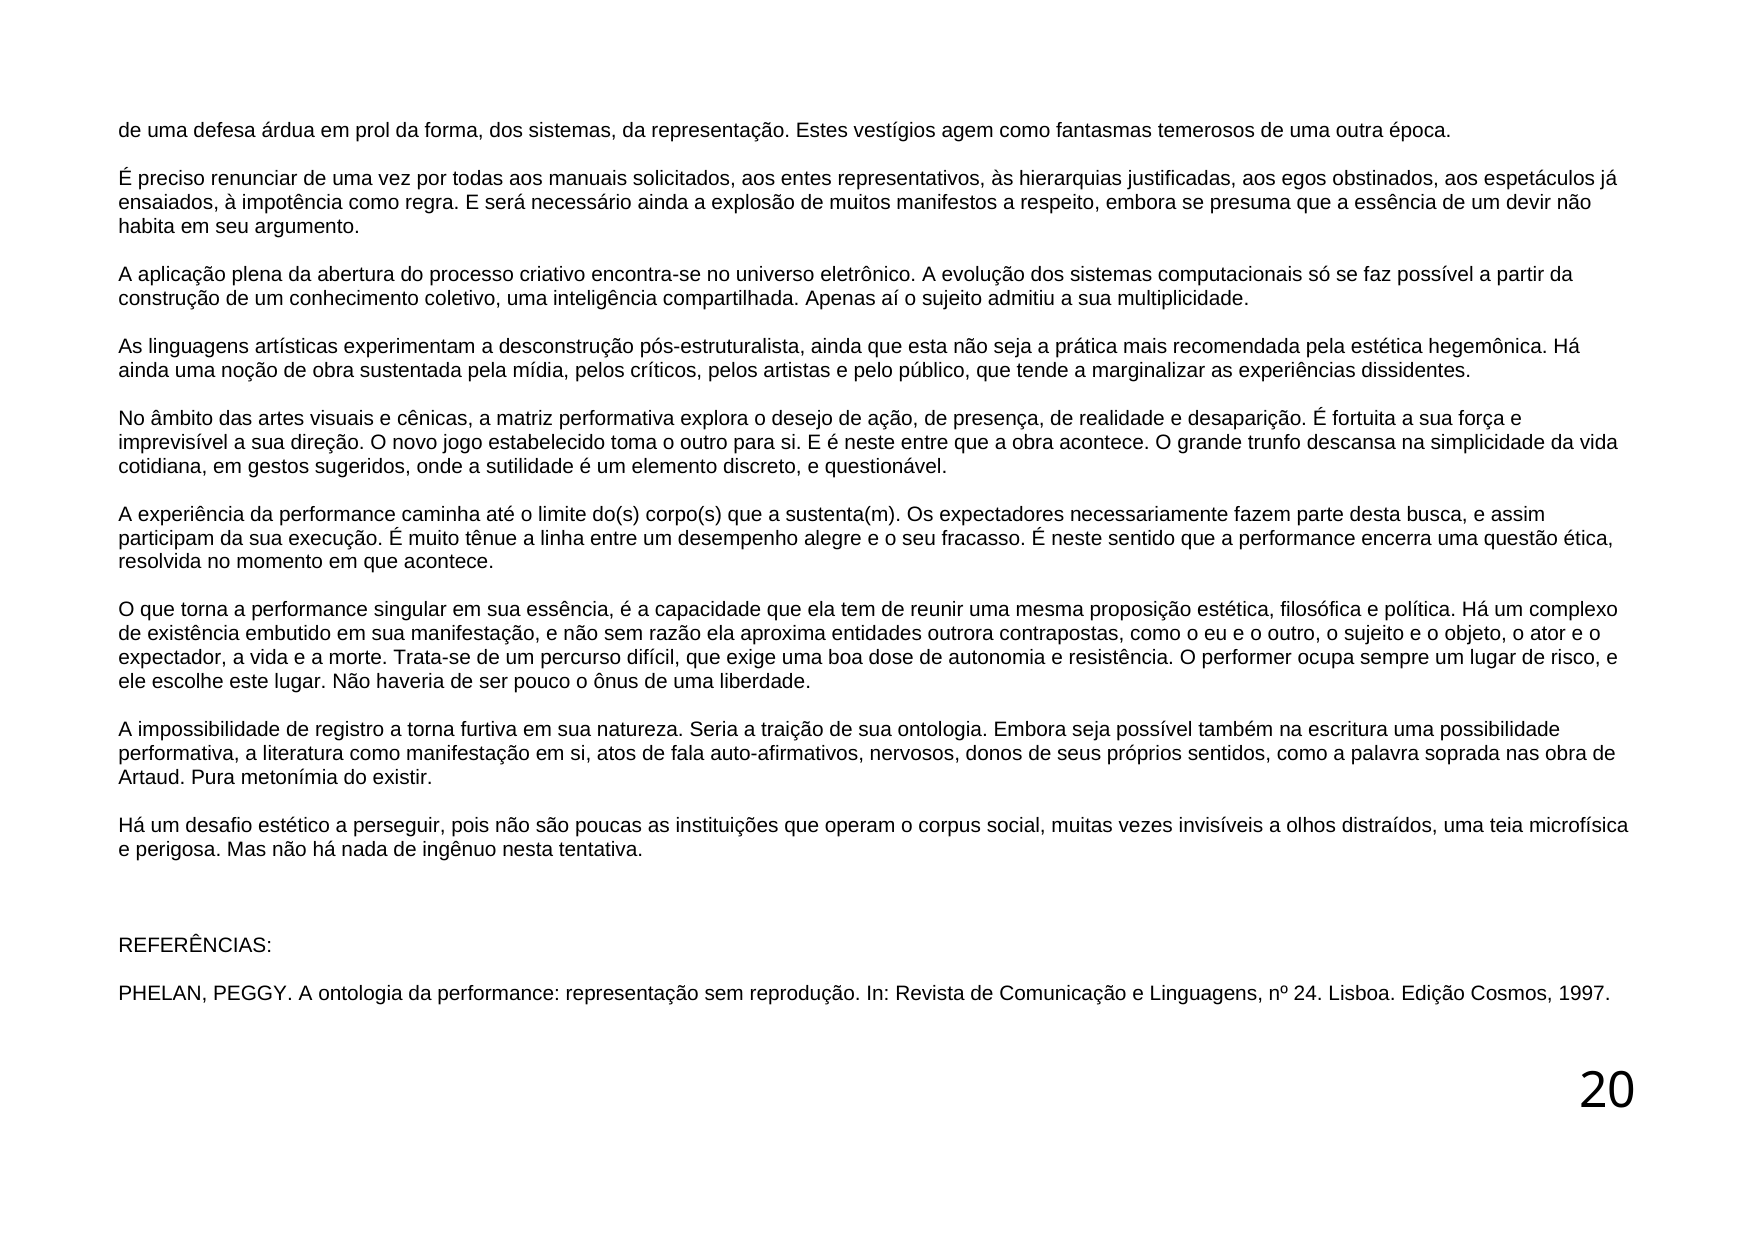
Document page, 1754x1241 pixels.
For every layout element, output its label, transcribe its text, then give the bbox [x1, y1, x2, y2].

text de uma defesa árdua em prol da forma, dos sistemas, da representação. Estes vestígios agem como fantasmas temerosos de uma outra época. [118, 118, 1636, 142]
text As linguagens artísticas experimentam a desconstrução pós-estruturalista, ainda que esta não seja a prática mais recomendada pela estética hegemônica. Há ainda uma noção de obra sustentada pela mídia, pelos críticos, pelos artistas e pelo público, que tende a marginalizar as experiências dissidentes. [118, 334, 1636, 382]
text PHELAN, PEGGY. A ontologia da performance: representação sem reprodução. In: Revista de Comunicação e Linguagens, nº 24. Lisboa. Edição Cosmos, 1997. [118, 981, 1636, 1004]
text No âmbito das artes visuais e cênicas, a matriz performativa explora o desejo de ação, de presença, de realidade e desaparição. É fortuita a sua força e imprevisível a sua direção. O novo jogo estabelecido toma o outro para si. E é neste entre que a obra acontece. O grande trunfo descansa na simplicidade da vida cotidiana, em gestos sugeridos, onde a sutilidade é um elemento discreto, e questionável. [118, 406, 1636, 477]
text REFERÊNCIAS: [118, 933, 1636, 957]
text Há um desafio estético a perseguir, pois não são poucas as instituições que operam o corpus social, muitas vezes invisíveis a olhos distraídos, uma teia microfísica e perigosa. Mas não há nada de ingênuo nesta tentativa. [118, 813, 1636, 861]
text A experiência da performance caminha até o limite do(s) corpo(s) que a sustenta(m). Os expectadores necessariamente fazem parte desta busca, e assim participam da sua execução. É muito tênue a linha entre um desempenho alegre e o seu fracasso. É neste sentido que a performance encerra uma questão ética, resolvida no momento em que acontece. [118, 501, 1636, 573]
text A impossibilidade de registro a torna furtiva em sua natureza. Seria a traição de sua ontologia. Embora seja possível também na escritura uma possibilidade performativa, a literatura como manifestação em si, atos de fala auto-afirmativos, nervosos, donos de seus próprios sentidos, como a palavra soprada nas obra de Artaud. Pura metonímia do existir. [118, 717, 1636, 789]
text A aplicação plena da abertura do processo criativo encontra-se no universo eletrônico. A evolução dos sistemas computacionais só se faz possível a partir da construção de um conhecimento coletivo, uma inteligência compartilhada. Apenas aí o sujeito admitiu a sua multiplicidade. [118, 262, 1636, 310]
text O que torna a performance singular em sua essência, é a capacidade que ela tem de reunir uma mesma proposição estética, filosófica e política. Há um complexo de existência embutido em sua manifestação, e não sem razão ela aproxima entidades outrora contrapostas, como o eu e o outro, o sujeito e o objeto, o ator e o expectador, a vida e a morte. Trata-se de um percurso difícil, que exige uma boa dose de autonomia e resistência. O performer ocupa sempre um lugar de risco, e ele escolhe este lugar. Não haveria de ser pouco o ônus de uma liberdade. [118, 597, 1636, 693]
text É preciso renunciar de uma vez por todas aos manuais solicitados, aos entes representativos, às hierarquias justificadas, aos egos obstinados, aos espetáculos já ensaiados, à impotência como regra. E será necessário ainda a explosão de muitos manifestos a respeito, embora se presuma que a essência de um devir não habita em seu argumento. [118, 166, 1636, 238]
